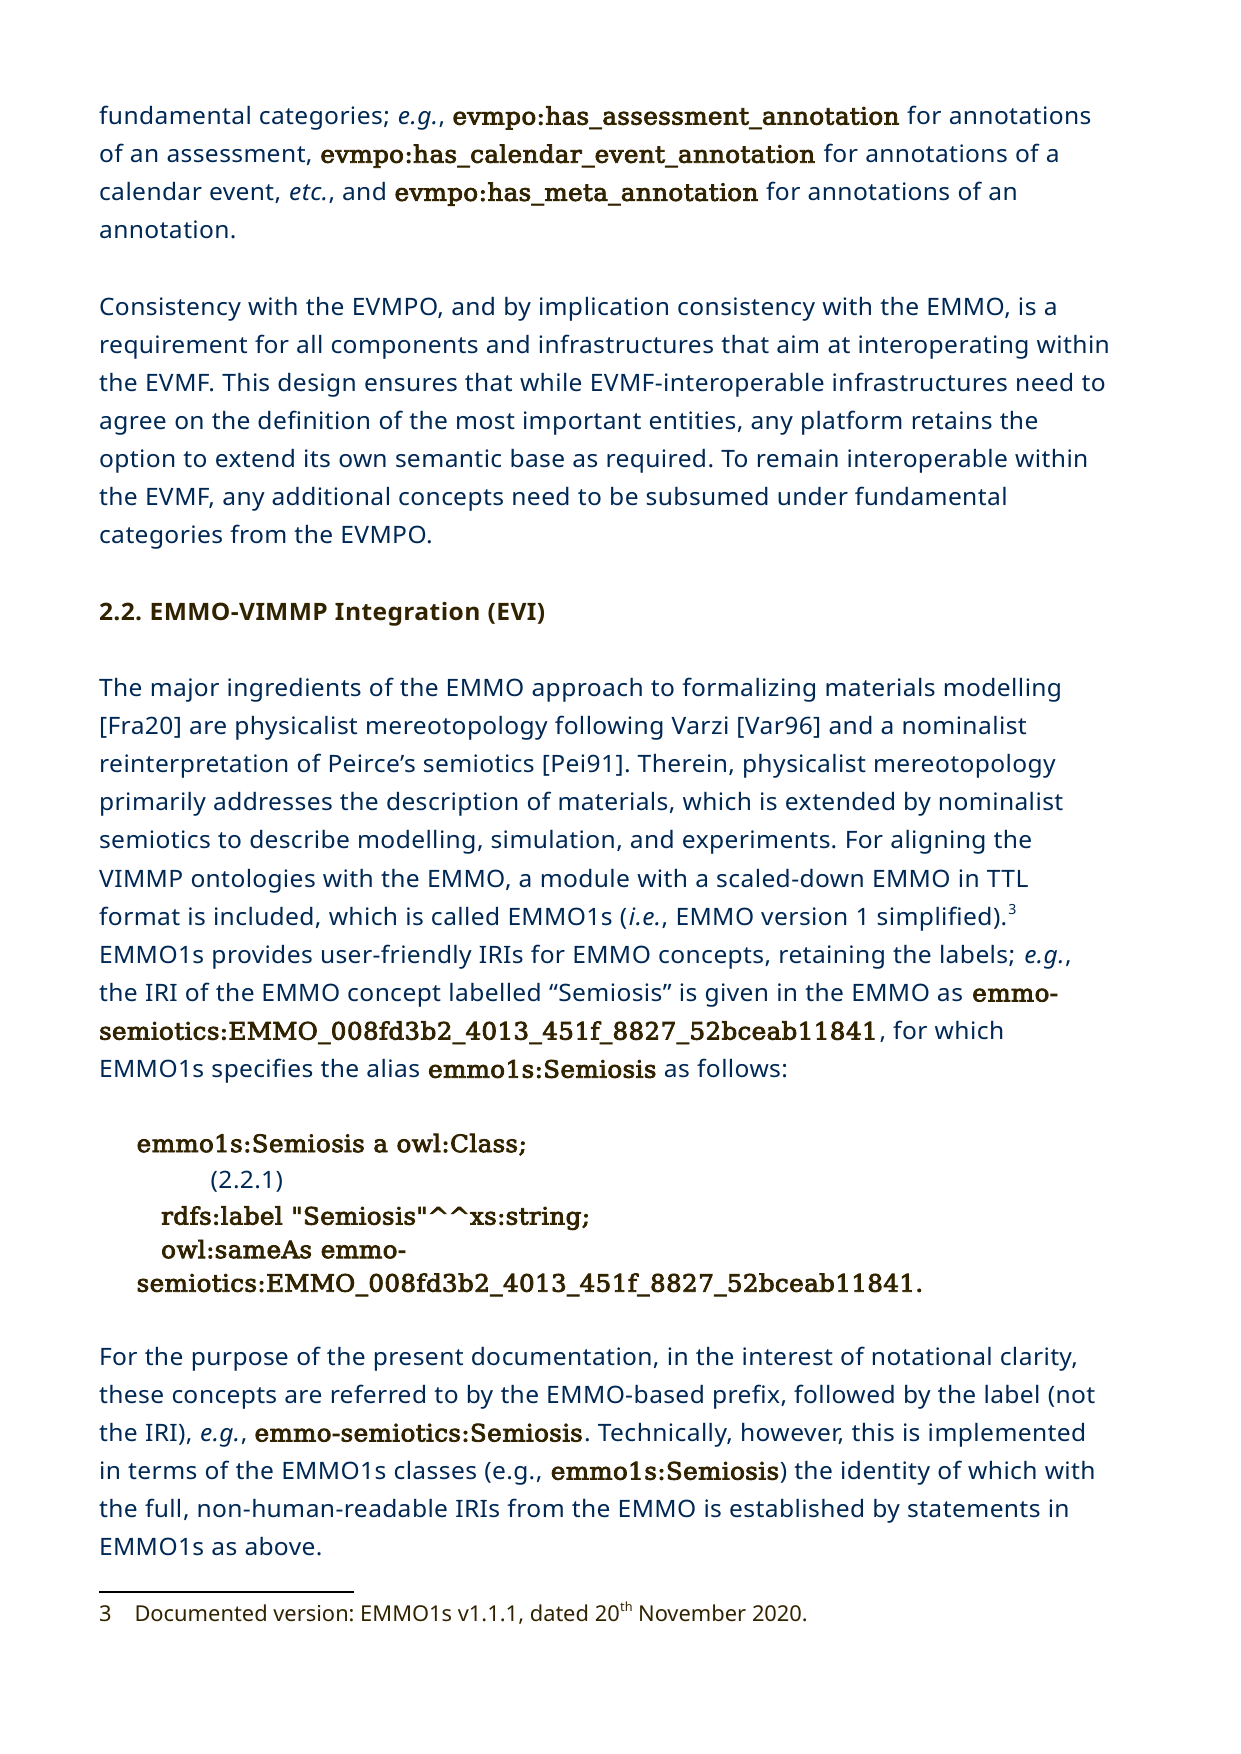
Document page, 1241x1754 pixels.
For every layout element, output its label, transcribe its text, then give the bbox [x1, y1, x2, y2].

text owl:sameAs emmo-semiotics:EMMO_008fd3b2_4013_451f_8827_52bceab11841. [136, 1234, 1114, 1297]
text rdfs:label "Semiosis"^^xs:string; [136, 1201, 1114, 1229]
text For the purpose of the present documentation, in the interest of notational clarity, these concepts are referred to by the EMMO-based prefix, followed by the label (not the IRI), e.g., emmo-semiotics:Semiosis. Technically, however, this is implemented in terms of the EMMO1s classes (e.g., emmo1s:Semiosis) the identity of which with the full, non-human-readable IRIs from the EMMO is established by statements in EMMO1s as above. [99, 1339, 1114, 1563]
text fundamental categories; e.g., evmpo:has_assessment_annotation for annotations of an assessment, evmpo:has_calendar_event_annotation for annotations of a calendar event, etc., and evmpo:has_meta_annotation for annotations of an annotation. [99, 99, 1114, 246]
text emmo1s:Semiosis a owl:Class; (2.2.1) [136, 1128, 1114, 1195]
text 2.2. EMMO-VIMMP Integration (EVI) [99, 594, 1114, 627]
text The major ingredients of the EMMO approach to formalizing materials modelling [Fra20] are physicalist mereotopology following Varzi [Var96] and a nominalist reinterpretation of Peirce’s semiotics [Pei91]. Therein, physicalist mereotopology primarily addresses the description of materials, which is extended by nominalist semiotics to describe modelling, simulation, and experiments. For aligning the VIMMP ontologies with the EMMO, a module with a scaled-down EMMO in TTL format is included, which is called EMMO1s (i.e., EMMO version 1 simplified). EMMO1s provides user-friendly IRIs for EMMO concepts, retaining the labels; e.g., the IRI of the EMMO concept labelled “Semiosis” is given in the EMMO as emmo-semiotics:EMMO_008fd3b2_4013_451f_8827_52bceab11841, for which EMMO1s specifies the alias emmo1s:Semiosis as follows: [99, 671, 1114, 1085]
text Consistency with the EVMPO, and by implication consistency with the EMMO, is a requirement for all components and infrastructures that aim at interoperating within the EVMF. This design ensures that while EVMF-interoperable infrastructures need to agree on the definition of the most important entities, any platform retains the option to extend its own semantic base as required. To remain interoperable within the EVMF, any additional concepts need to be subsumed under fundamental categories from the EVMPO. [99, 289, 1114, 551]
text Documented version: EMMO1s v1.1.1, dated 20th November 2020. [99, 1598, 1114, 1627]
